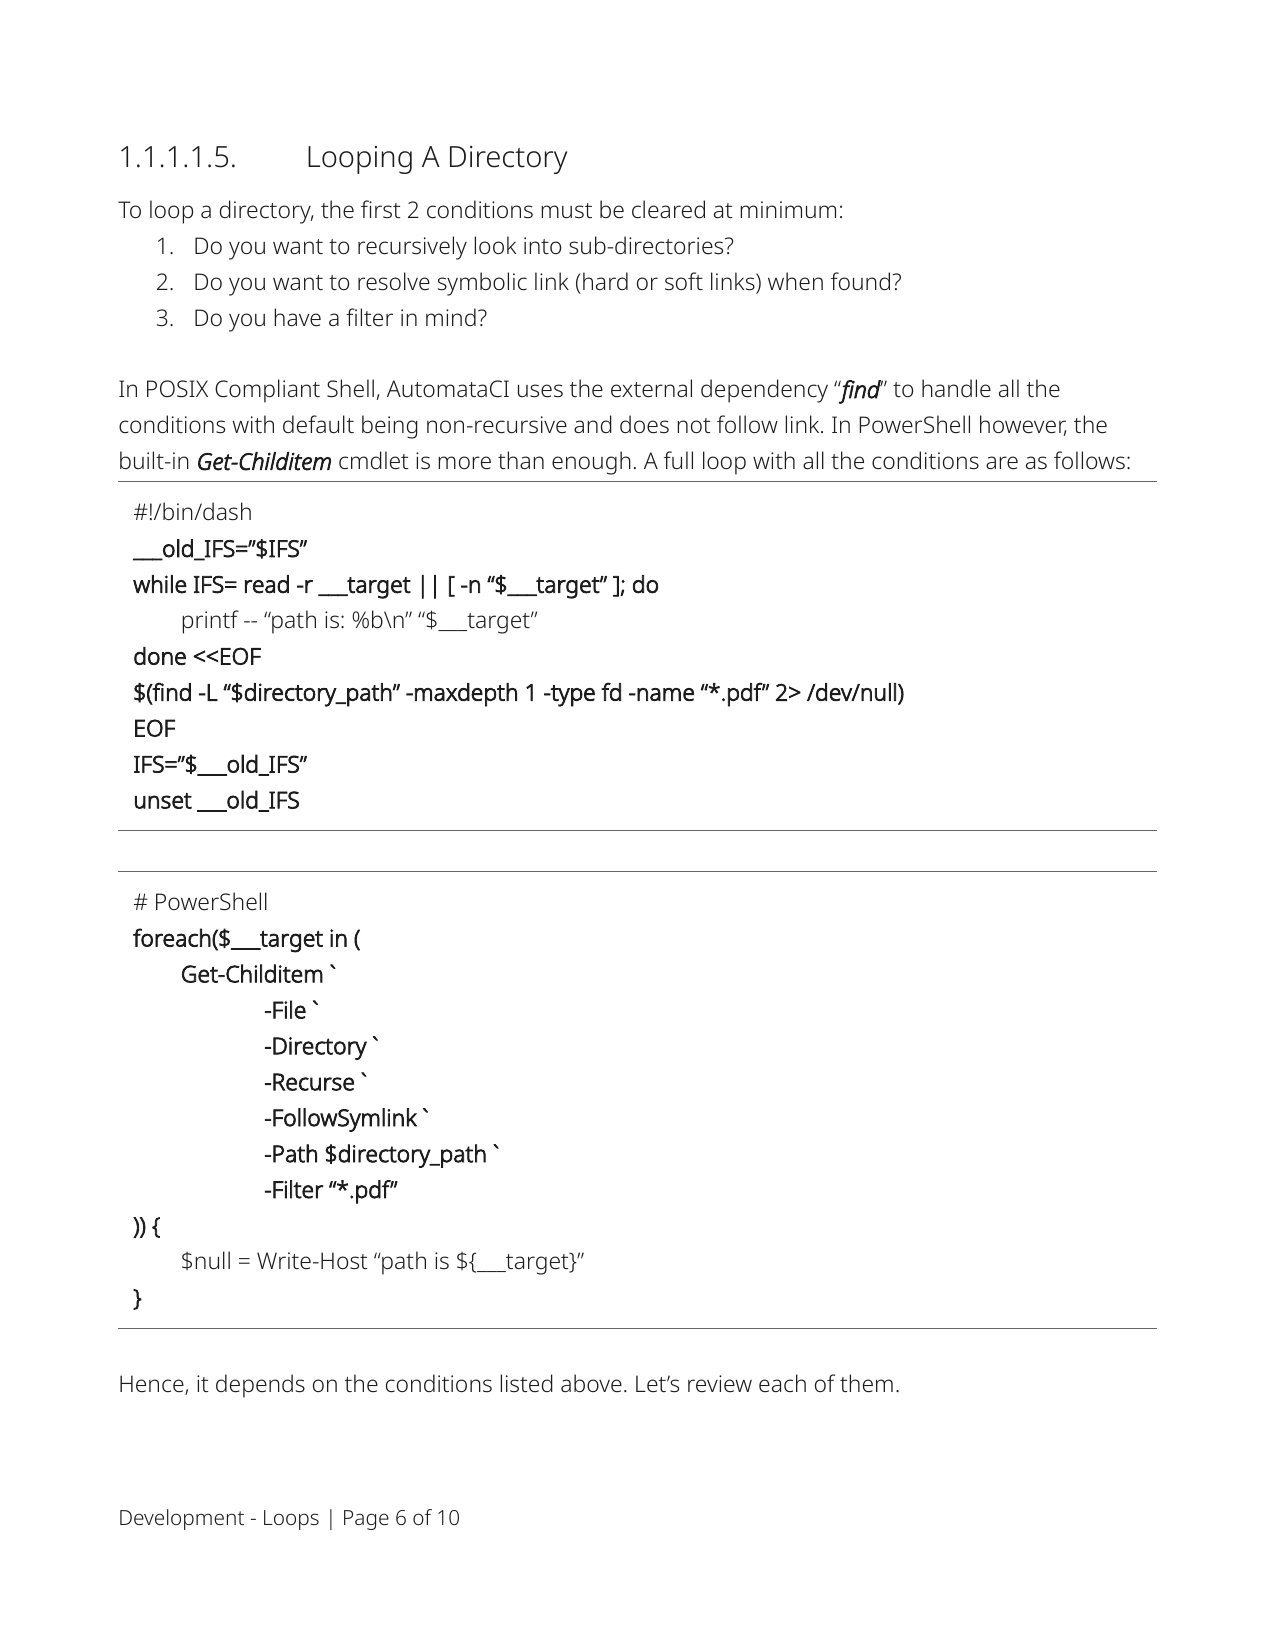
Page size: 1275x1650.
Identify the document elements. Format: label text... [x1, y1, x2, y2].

text -Recurse ` [118, 1051, 1157, 1086]
text Hence, it depends on the conditions listed above. Let’s review each of them. [118, 1368, 1157, 1399]
text $(find -L “$directory_path” -maxdepth 1 -type fd -name “*.pdf” 2> /dev/null) [118, 661, 1157, 697]
text # PowerShell [118, 872, 1157, 907]
text IFS=”$___old_IFS” [118, 733, 1157, 769]
list Do you want to resolve symbolic link (hard or soft links) when found? [156, 266, 1157, 297]
text EOF [118, 697, 1157, 733]
text } [118, 1266, 1157, 1328]
text #!/bin/dash [118, 482, 1157, 517]
text Get-Childitem ` [118, 943, 1157, 979]
text while IFS= read -r ___target || [ -n “$___target” ]; do [118, 553, 1157, 589]
text unset ___old_IFS [118, 769, 1157, 830]
text $null = Write-Host “path is ${___target}” [118, 1230, 1157, 1266]
text In POSIX Compliant Shell, AutomataCI uses the external dependency “find” to handle all the conditions with default being non-recursive and does not follow link. In PowerShell however, the built-in Get-Childitem cmdlet is more than enough. A full loop with all the conditions are as follows: [118, 373, 1157, 477]
list Do you have a filter in mind? [156, 302, 1157, 333]
list Do you want to recursively look into sub-directories? [156, 230, 1157, 261]
text done <<EOF [118, 625, 1157, 661]
text -Filter “*.pdf” [118, 1158, 1157, 1194]
subtitle Looping A Directory [118, 136, 1157, 176]
text printf -- “path is: %b\n” “$___target” [118, 589, 1157, 625]
text -File ` [118, 979, 1157, 1014]
text )) { [118, 1194, 1157, 1230]
text -FollowSymlink ` [118, 1086, 1157, 1122]
text -Directory ` [118, 1014, 1157, 1051]
text foreach($___target in ( [118, 907, 1157, 943]
text -Path $directory_path ` [118, 1122, 1157, 1158]
text To loop a directory, the first 2 conditions must be cleared at minimum: [118, 194, 1157, 225]
text ___old_IFS=”$IFS” [118, 517, 1157, 553]
